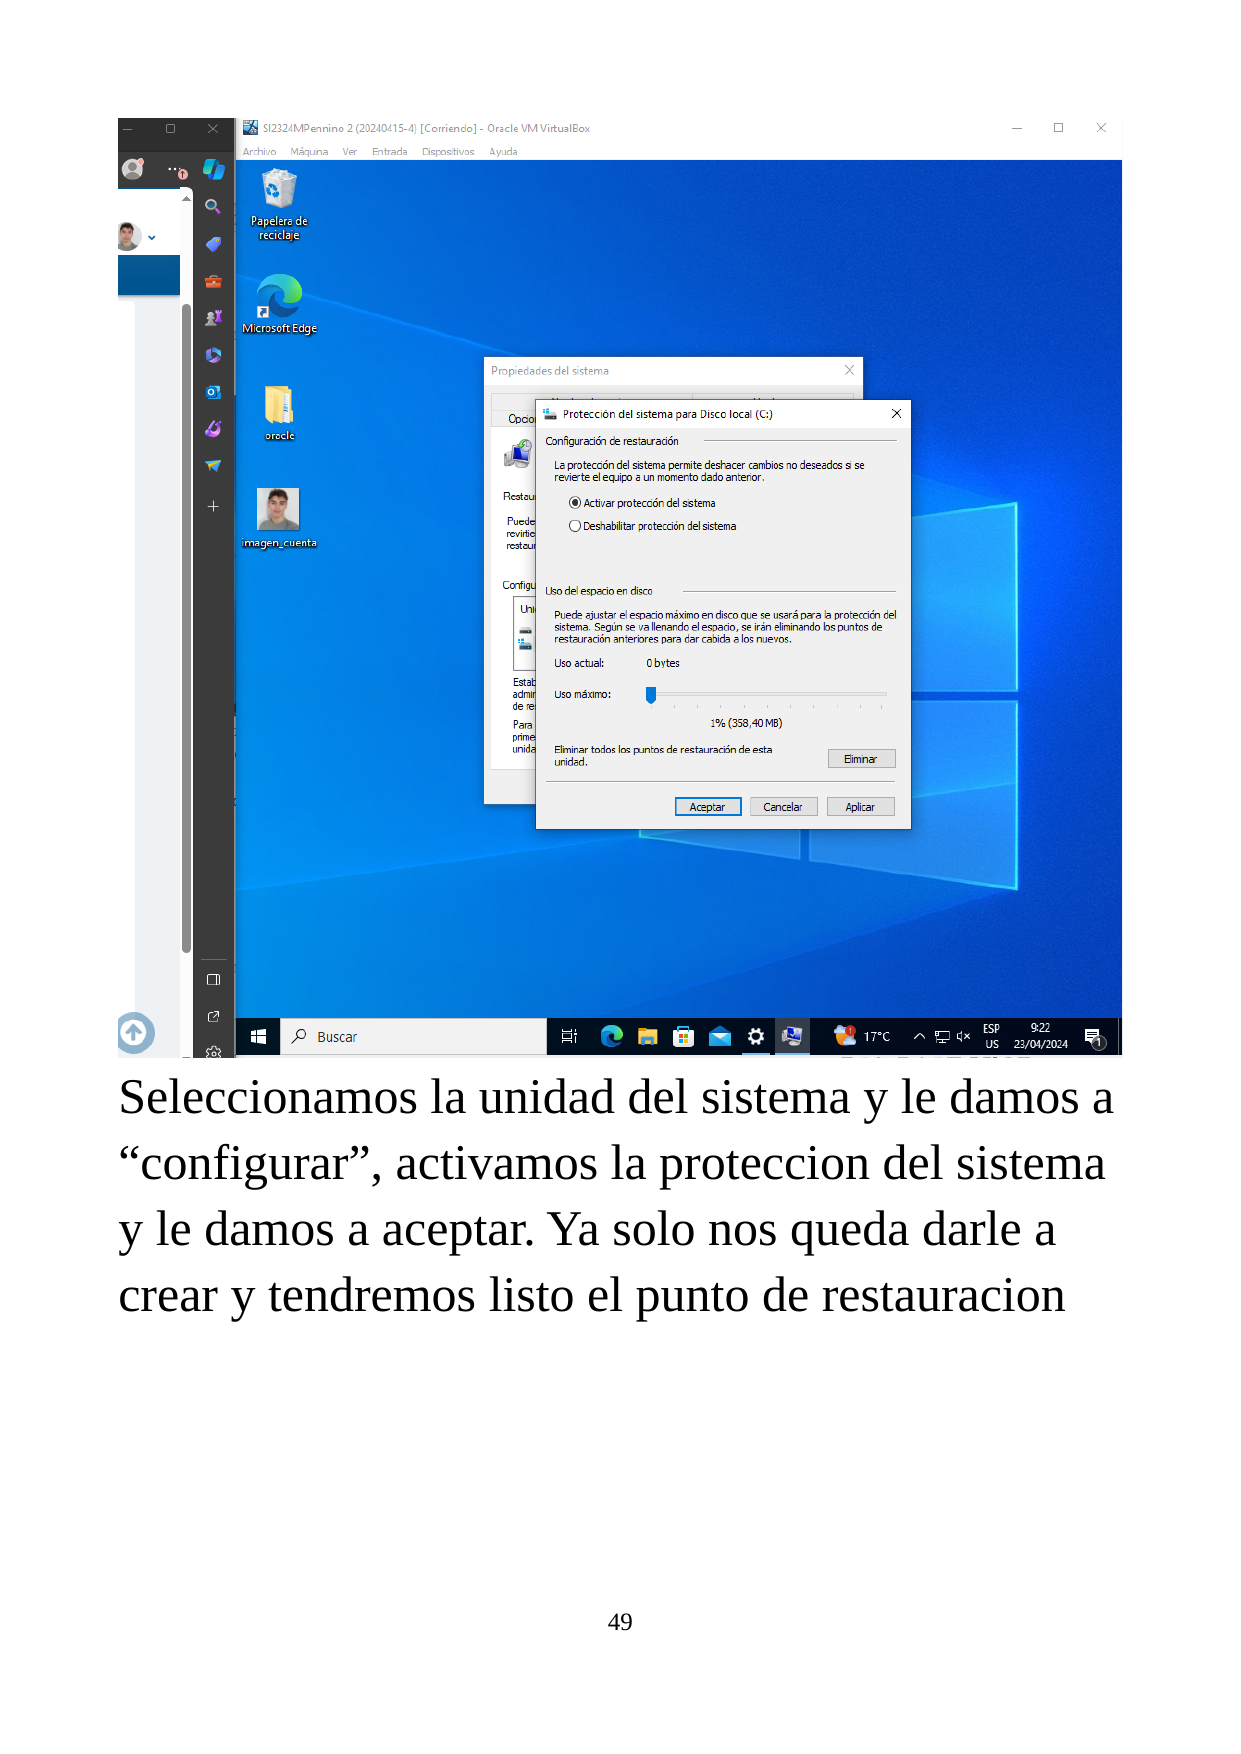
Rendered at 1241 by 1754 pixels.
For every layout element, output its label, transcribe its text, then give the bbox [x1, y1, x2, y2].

picture [118, 118, 1123, 1058]
text Seleccionamos la unidad del sistema y le damos a “configurar”, activamos la proteccion del sistema y le damos a aceptar. Ya solo nos queda darle a crear y tendremos listo el punto de restauracion [118, 1058, 1122, 1322]
